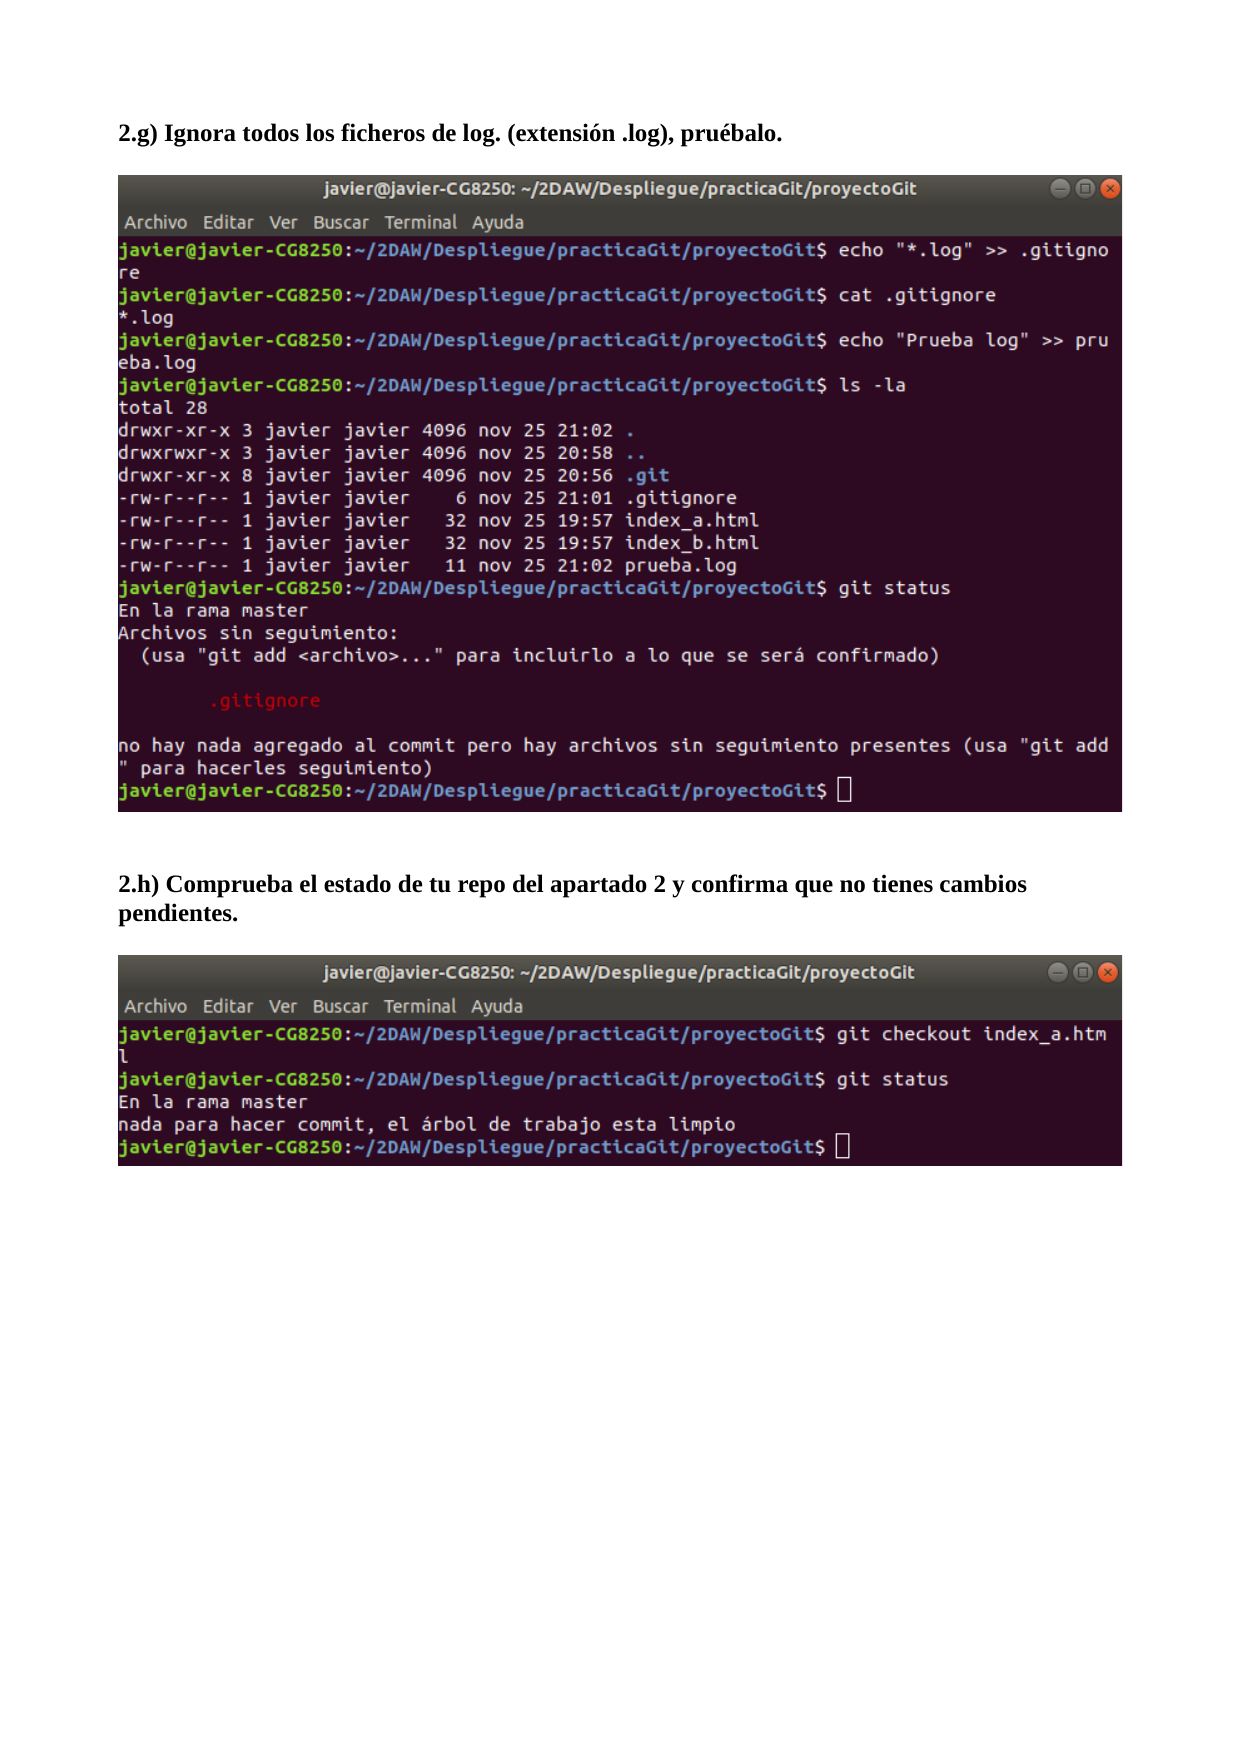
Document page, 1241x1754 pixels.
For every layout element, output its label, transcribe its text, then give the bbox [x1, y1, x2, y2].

text 2.g) Ignora todos los ficheros de log. (extensión .log), pruébalo. [118, 118, 1122, 147]
picture [118, 175, 1123, 812]
text 2.h) Comprueba el estado de tu repo del apartado 2 y confirma que no tienes cambios pendientes. [118, 869, 1122, 927]
picture [118, 955, 1123, 1166]
